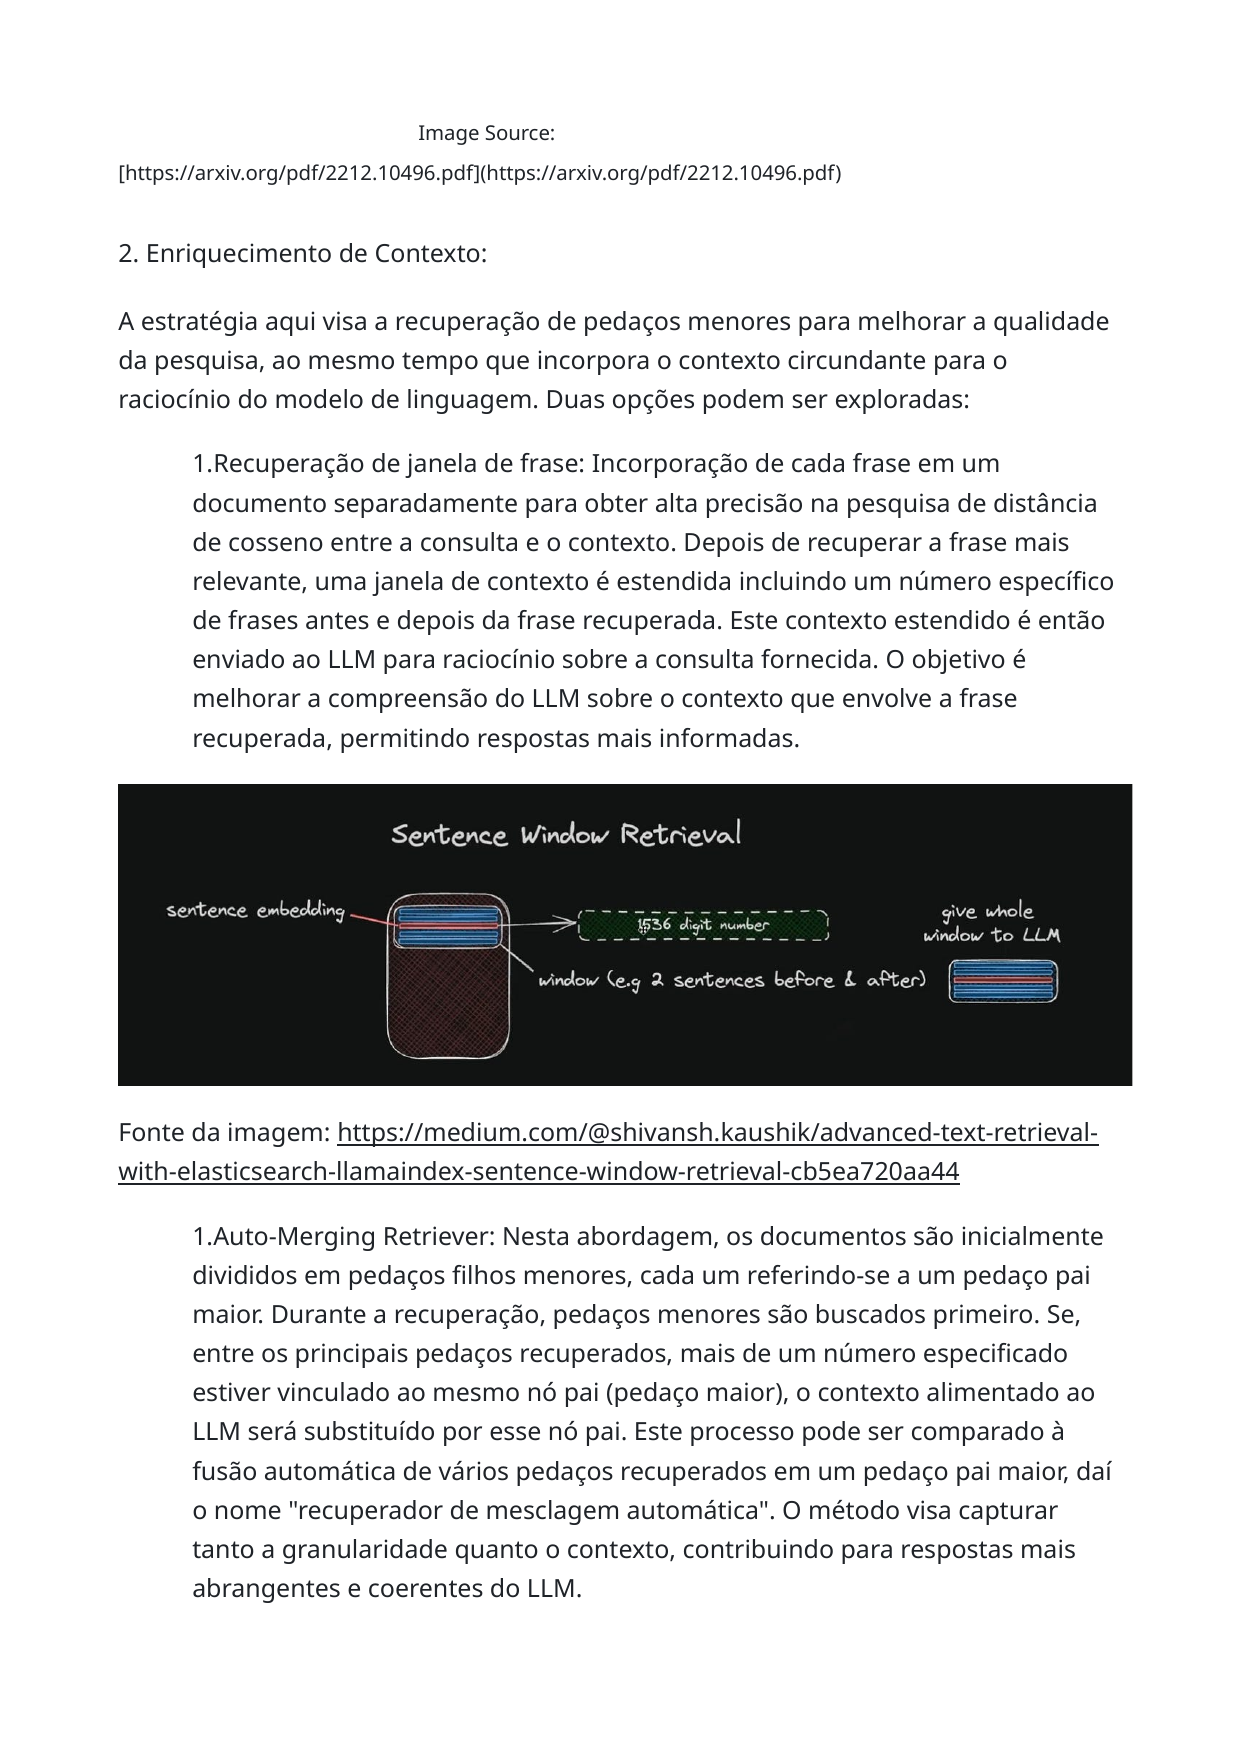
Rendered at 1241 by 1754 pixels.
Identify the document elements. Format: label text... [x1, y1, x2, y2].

list Recuperação de janela de frase: Incorporação de cada frase em um documento separadamente para obter alta precisão na pesquisa de distância de cosseno entre a consulta e o contexto. Depois de recuperar a frase mais relevante, uma janela de contexto é estendida incluindo um número específico de frases antes e depois da frase recuperada. Este contexto estendido é então enviado ao LLM para raciocínio sobre a consulta fornecida. O objetivo é melhorar a compreensão do LLM sobre o contexto que envolve a frase recuperada, permitindo respostas mais informadas. [118, 446, 1122, 754]
subtitle 2. Enriquecimento de Contexto: [118, 236, 1122, 270]
list Auto-Merging Retriever: Nesta abordagem, os documentos são inicialmente divididos em pedaços filhos menores, cada um referindo-se a um pedaço pai maior. Durante a recuperação, pedaços menores são buscados primeiro. Se, entre os principais pedaços recuperados, mais de um número especificado estiver vinculado ao mesmo nó pai (pedaço maior), o contexto alimentado ao LLM será substituído por esse nó pai. Este processo pode ser comparado à fusão automática de vários pedaços recuperados em um pedaço pai maior, daí o nome "recuperador de mesclagem automática". O método visa capturar tanto a granularidade quanto o contexto, contribuindo para respostas mais abrangentes e coerentes do LLM. [118, 1218, 1122, 1605]
text Image Source: [https://arxiv.org/pdf/2212.10496.pdf](https://arxiv.org/pdf/2212.10496.pdf) [118, 118, 1122, 186]
text A estratégia aqui visa a recuperação de pedaços menores para melhorar a qualidade da pesquisa, ao mesmo tempo que incorpora o contexto circundante para o raciocínio do modelo de linguagem. Duas opções podem ser exploradas: [118, 304, 1122, 416]
picture [118, 784, 1133, 1086]
text Fonte da imagem: https://medium.com/@shivansh.kaushik/advanced-text-retrieval-with-elasticsearch-llamaindex-sentence-window-retrieval-cb5ea720aa44 [118, 1115, 1122, 1188]
